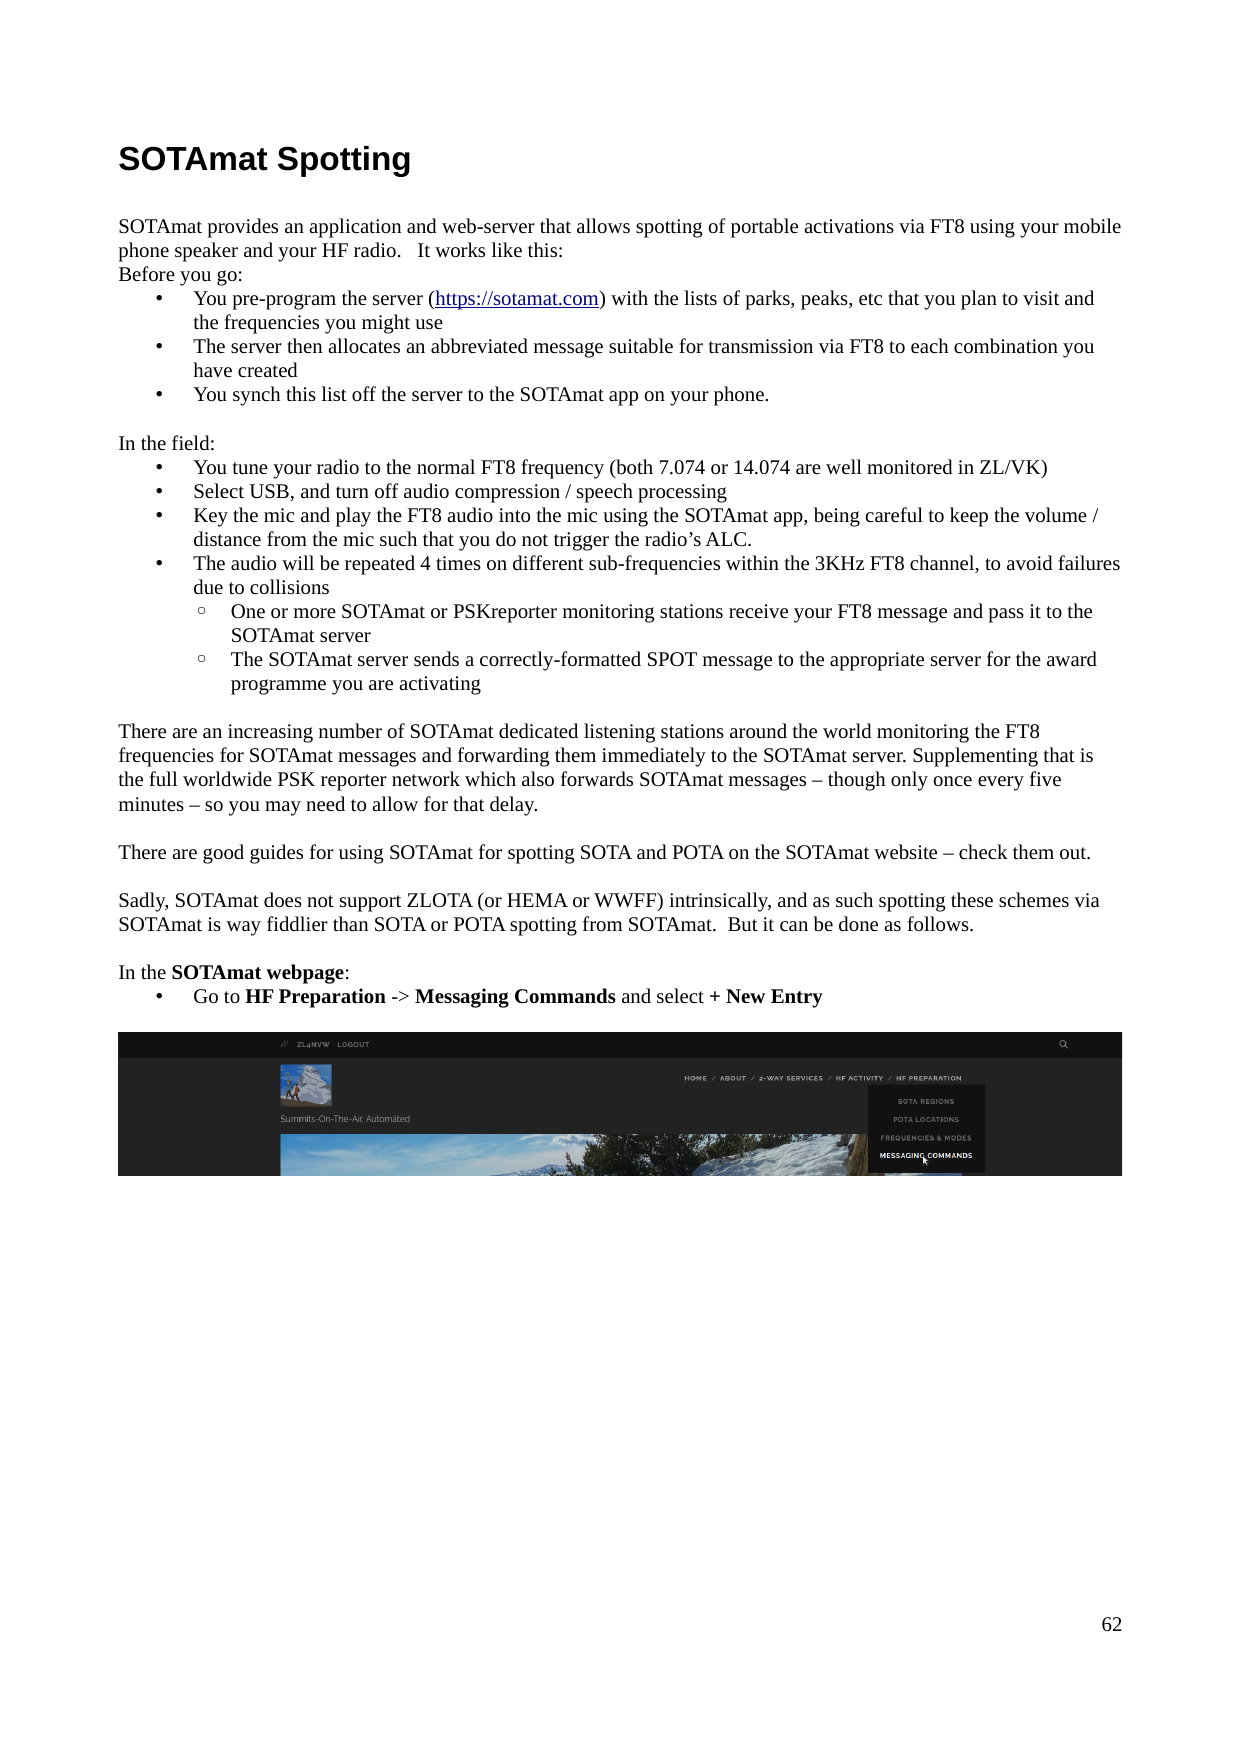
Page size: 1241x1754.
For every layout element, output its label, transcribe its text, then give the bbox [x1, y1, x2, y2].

list You synch this list off the server to the SOTAmat app on your phone. [156, 382, 1122, 406]
list The audio will be repeated 4 times on different sub-frequencies within the 3KHz FT8 channel, to avoid failures due to collisions [156, 551, 1122, 599]
list You pre-program the server (https://sotamat.com) with the lists of parks, peaks, etc that you plan to visit and the frequencies you might use [156, 286, 1122, 334]
picture [118, 1032, 1123, 1176]
text Sadly, SOTAmat does not support ZLOTA (or HEMA or WWFF) intrinsically, and as such spotting these schemes via SOTAmat is way fiddlier than SOTA or POTA spotting from SOTAmat. But it can be done as follows. [118, 888, 1122, 936]
list The SOTAmat server sends a correctly-formatted SPOT message to the appropriate server for the award programme you are activating [193, 647, 1122, 695]
list Select USB, and turn off audio compression / speech processing [156, 479, 1122, 503]
text In the field: [118, 431, 1122, 454]
text In the SOTAmat webpage: [118, 960, 1122, 984]
list One or more SOTAmat or PSKreporter monitoring stations receive your FT8 message and pass it to the SOTAmat server [193, 599, 1122, 647]
list Go to HF Preparation -> Messaging Commands and select + New Entry [156, 984, 1122, 1008]
list Key the mic and play the FT8 audio into the mic using the SOTAmat app, being careful to keep the volume / distance from the mic such that you do not trigger the radio’s ALC. [156, 503, 1122, 551]
text There are an increasing number of SOTAmat dedicated listening stations around the world monitoring the FT8 frequencies for SOTAmat messages and forwarding them immediately to the SOTAmat server. Supplementing that is the full worldwide PSK reporter network which also forwards SOTAmat messages – though only once every five minutes – so you may need to allow for that delay. [118, 719, 1122, 816]
text There are good guides for using SOTAmat for spotting SOTA and POTA on the SOTAmat website – check them out. [118, 839, 1122, 864]
text Before you go: [118, 262, 1122, 286]
list You tune your radio to the normal FT8 frequency (both 7.074 or 14.074 are well monitored in ZL/VK) [156, 454, 1122, 479]
subtitle SOTAmat Spotting [118, 139, 1122, 177]
text SOTAmat provides an application and web-server that allows spotting of portable activations via FT8 using your mobile phone speaker and your HF radio. It works like this: [118, 214, 1122, 262]
list The server then allocates an abbreviated message suitable for transmission via FT8 to each combination you have created [156, 334, 1122, 382]
